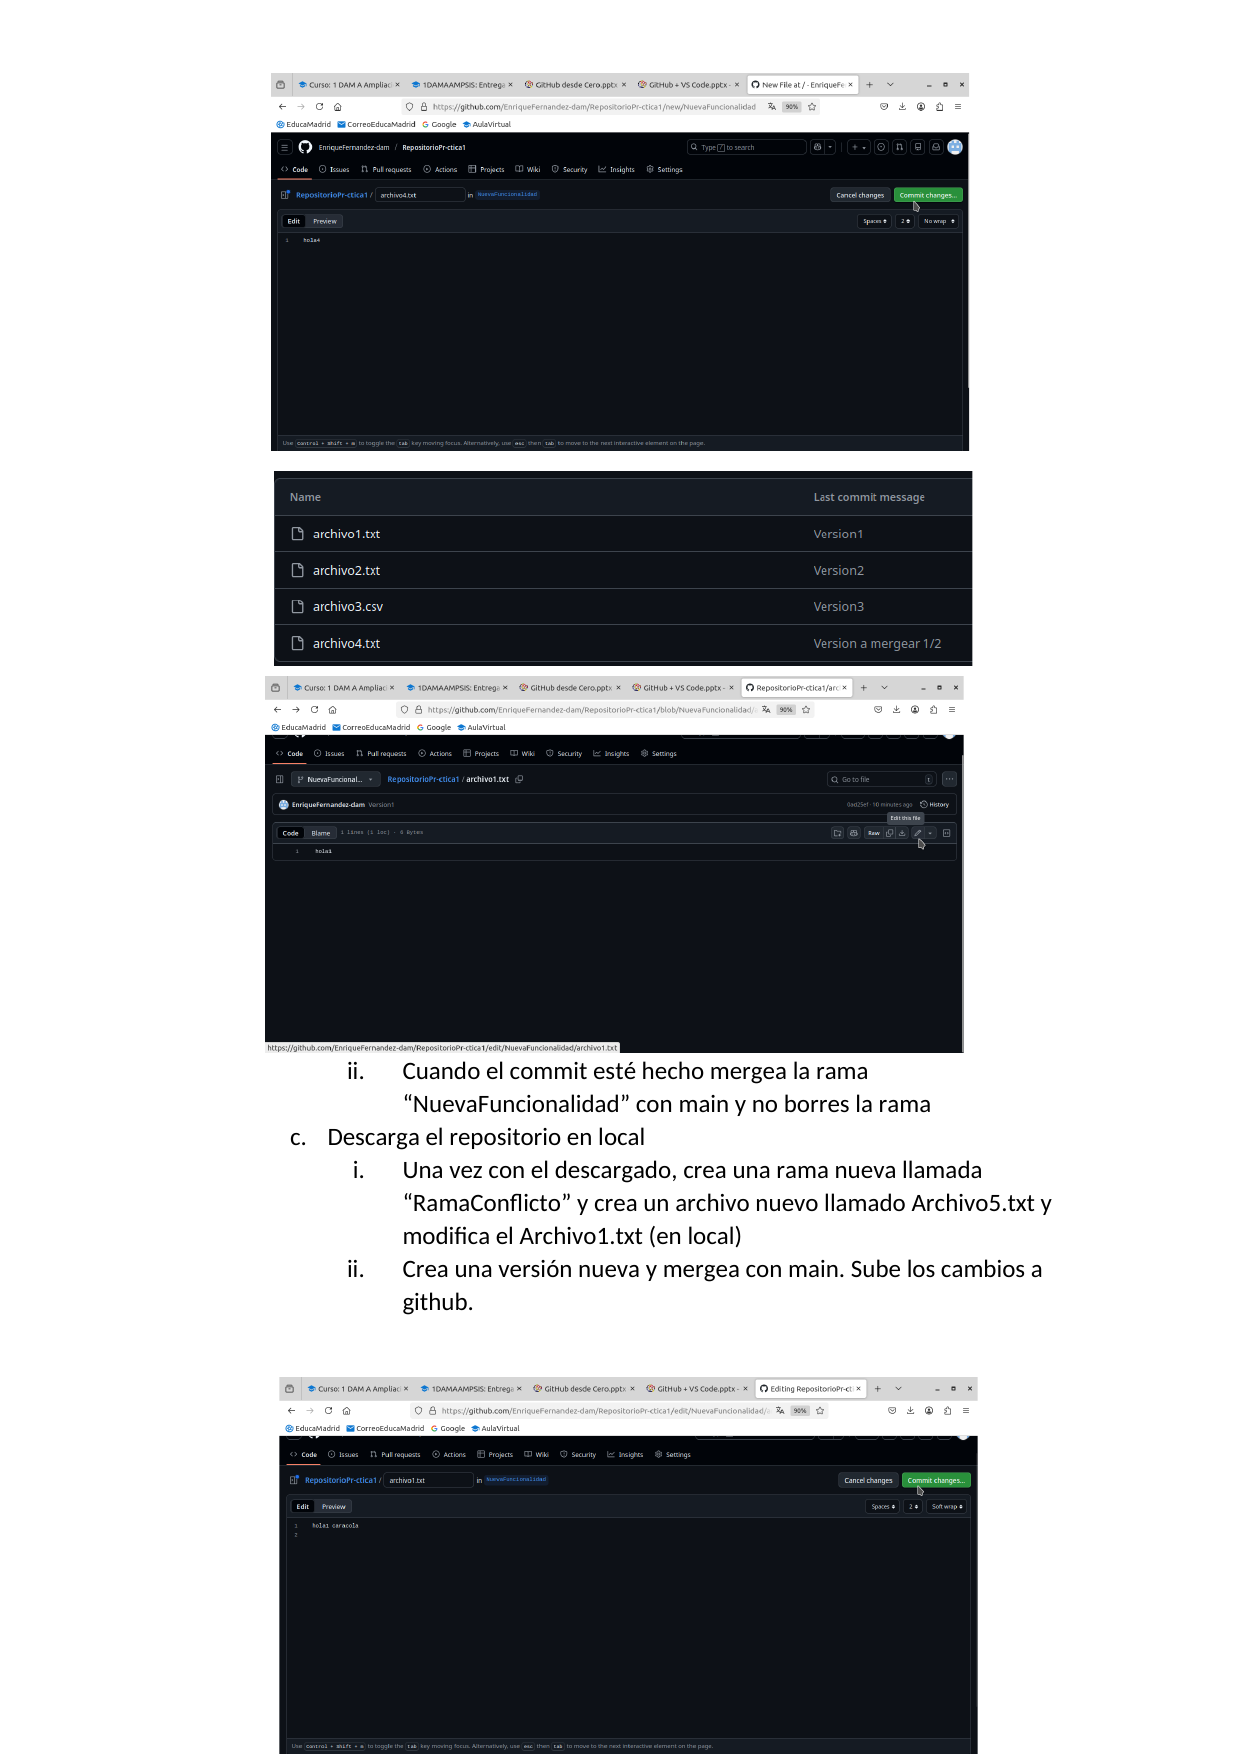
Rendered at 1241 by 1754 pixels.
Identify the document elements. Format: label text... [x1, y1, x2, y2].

list Crea una versión nueva y mergea con main. Sube los cambios a github. [365, 1253, 1063, 1316]
picture [265, 676, 964, 1053]
picture [279, 1377, 978, 1754]
picture [274, 471, 973, 666]
list Descarga el repositorio en local [290, 1121, 1063, 1152]
list Una vez con el descargado, crea una rama nueva llamada “RamaConflicto” y crea un archivo nuevo llamado Archivo5.txt y modifica el Archivo1.txt (en local) [365, 1154, 1063, 1250]
picture [271, 73, 970, 451]
list Cuando el commit esté hecho mergea la rama “NuevaFuncionalidad” con main y no borres la rama [365, 74, 1063, 1119]
